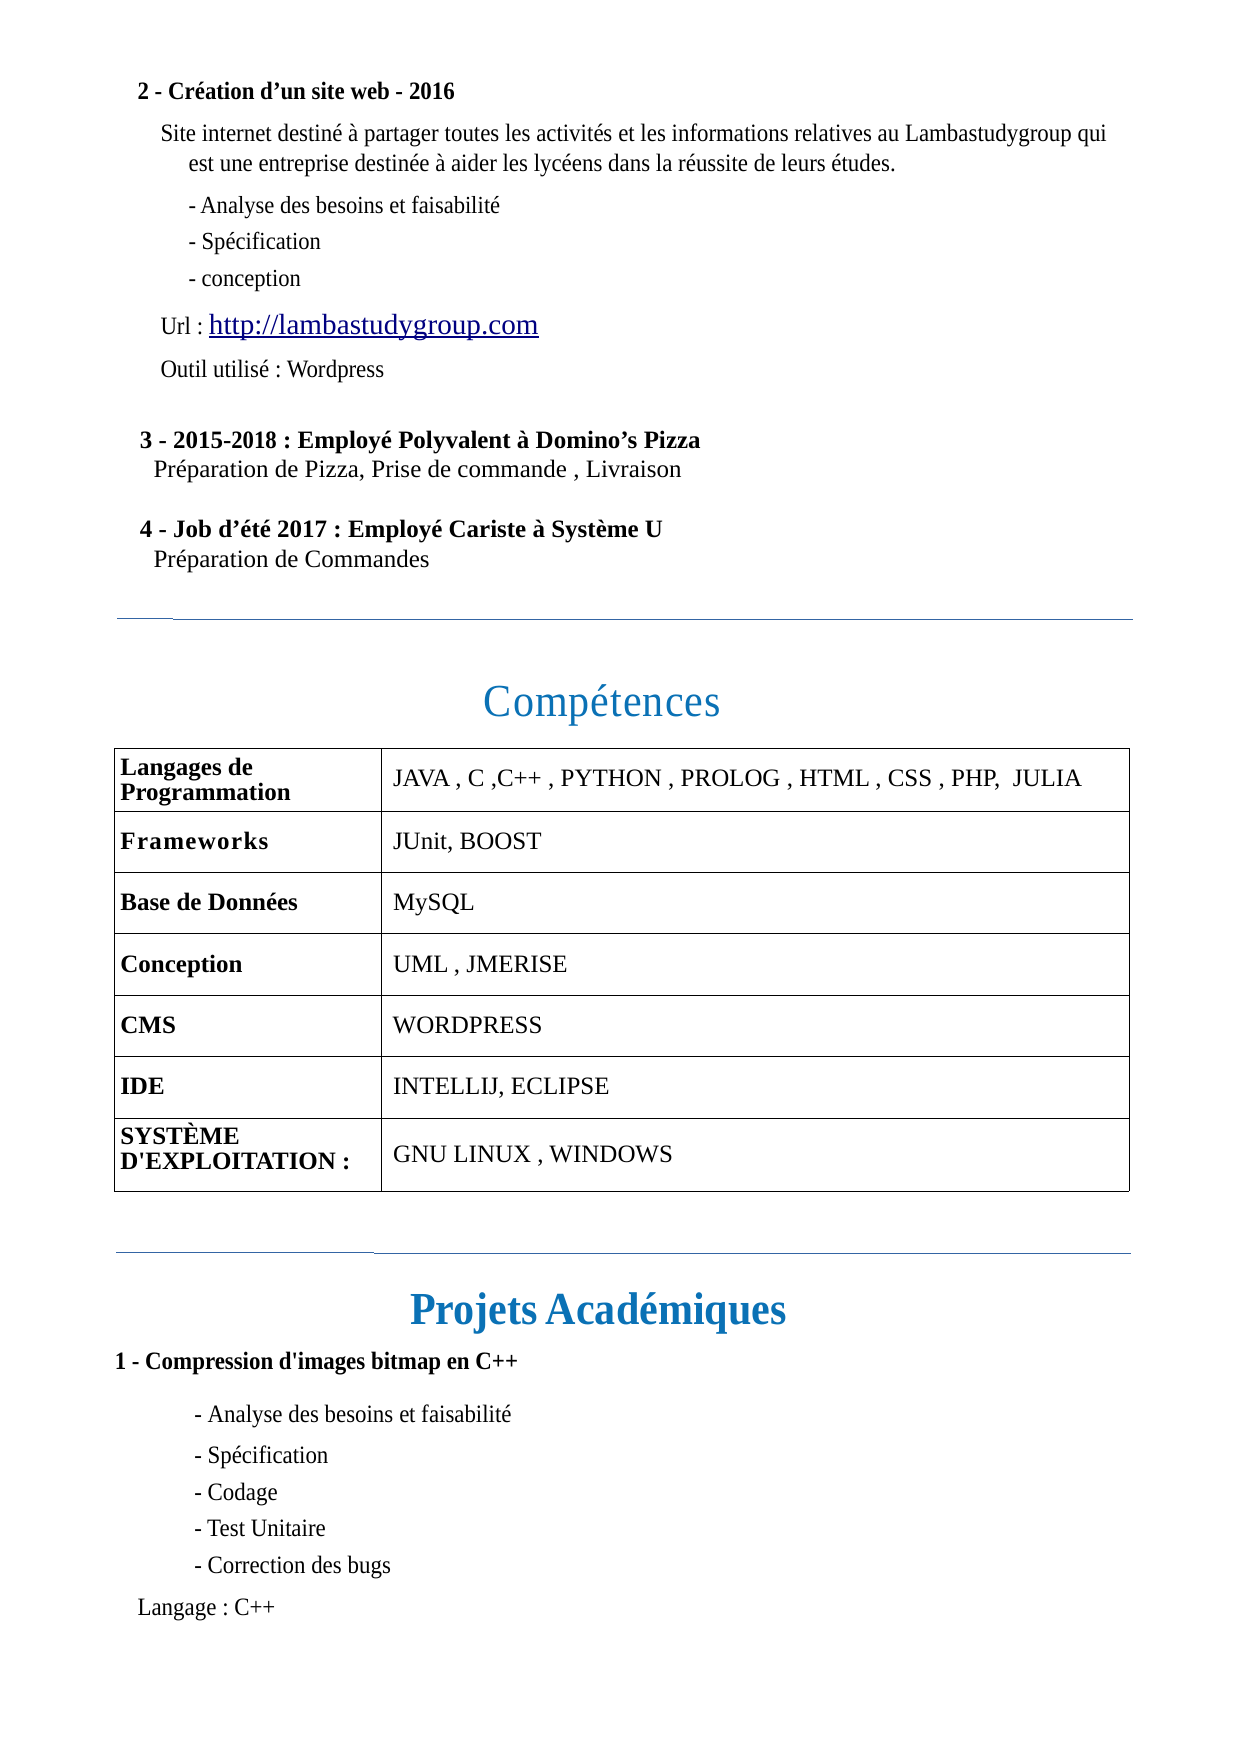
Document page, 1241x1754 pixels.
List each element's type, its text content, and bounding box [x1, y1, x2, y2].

table_header Langages de Programmation [115, 749, 381, 811]
table_cell GNU LINUX , WINDOWS [382, 1119, 1129, 1191]
text - conception [114, 263, 1129, 292]
text 1 - Compression d'images bitmap en C++ [114, 1346, 1129, 1375]
table_cell CMS [115, 996, 381, 1056]
text Préparation de Pizza, Prise de commande , Livraison [153, 454, 979, 483]
table_cell JUnit, BOOST [382, 812, 1129, 872]
text - Spécification [114, 1441, 1129, 1470]
table_cell Frameworks [115, 812, 381, 872]
text Compétences [114, 674, 1129, 726]
text - Codage [114, 1477, 1129, 1506]
text 4 - Job d’été 2017 : Employé Cariste à Système U [114, 514, 979, 543]
table_cell Base de Données [115, 873, 381, 933]
text 2 - Création d’un site web - 2016 [114, 76, 1129, 105]
text 3 - 2015-2018 : Employé Polyvalent à Domino’s Pizza [114, 425, 1129, 454]
text - Test Unitaire [114, 1513, 1129, 1543]
text - Correction des bugs [114, 1550, 1129, 1579]
table_cell UML , JMERISE [382, 934, 1129, 995]
text - Spécification [114, 226, 1129, 256]
text Préparation de Commandes [153, 544, 979, 573]
table_cell WORDPRESS [382, 996, 1129, 1056]
table_cell IDE [115, 1057, 381, 1117]
text Projets Académiques [114, 1282, 1129, 1334]
text Langage : C++ [114, 1592, 1129, 1622]
text - Analyse des besoins et faisabilité [114, 190, 1129, 219]
table_cell MySQL [382, 873, 1129, 933]
text Outil utilisé : Wordpress [114, 354, 1129, 383]
table_cell Conception [115, 934, 381, 995]
text Url : http://lambastudygroup.com [114, 311, 1129, 340]
text - Analyse des besoins et faisabilité [114, 1399, 1129, 1427]
text Site internet destiné à partager toutes les activités et les informations relatives au Lambastudygroup qui est une entreprise destinée à aider les lycéens dans la réussite de leurs études. [114, 118, 1129, 177]
table_header JAVA , C ,C++ , PYTHON , PROLOG , HTML , CSS , PHP, JULIA [382, 749, 1129, 811]
table_cell SYSTÈME D'EXPLOITATION : [115, 1119, 381, 1191]
table_cell INTELLIJ, ECLIPSE [382, 1057, 1129, 1117]
